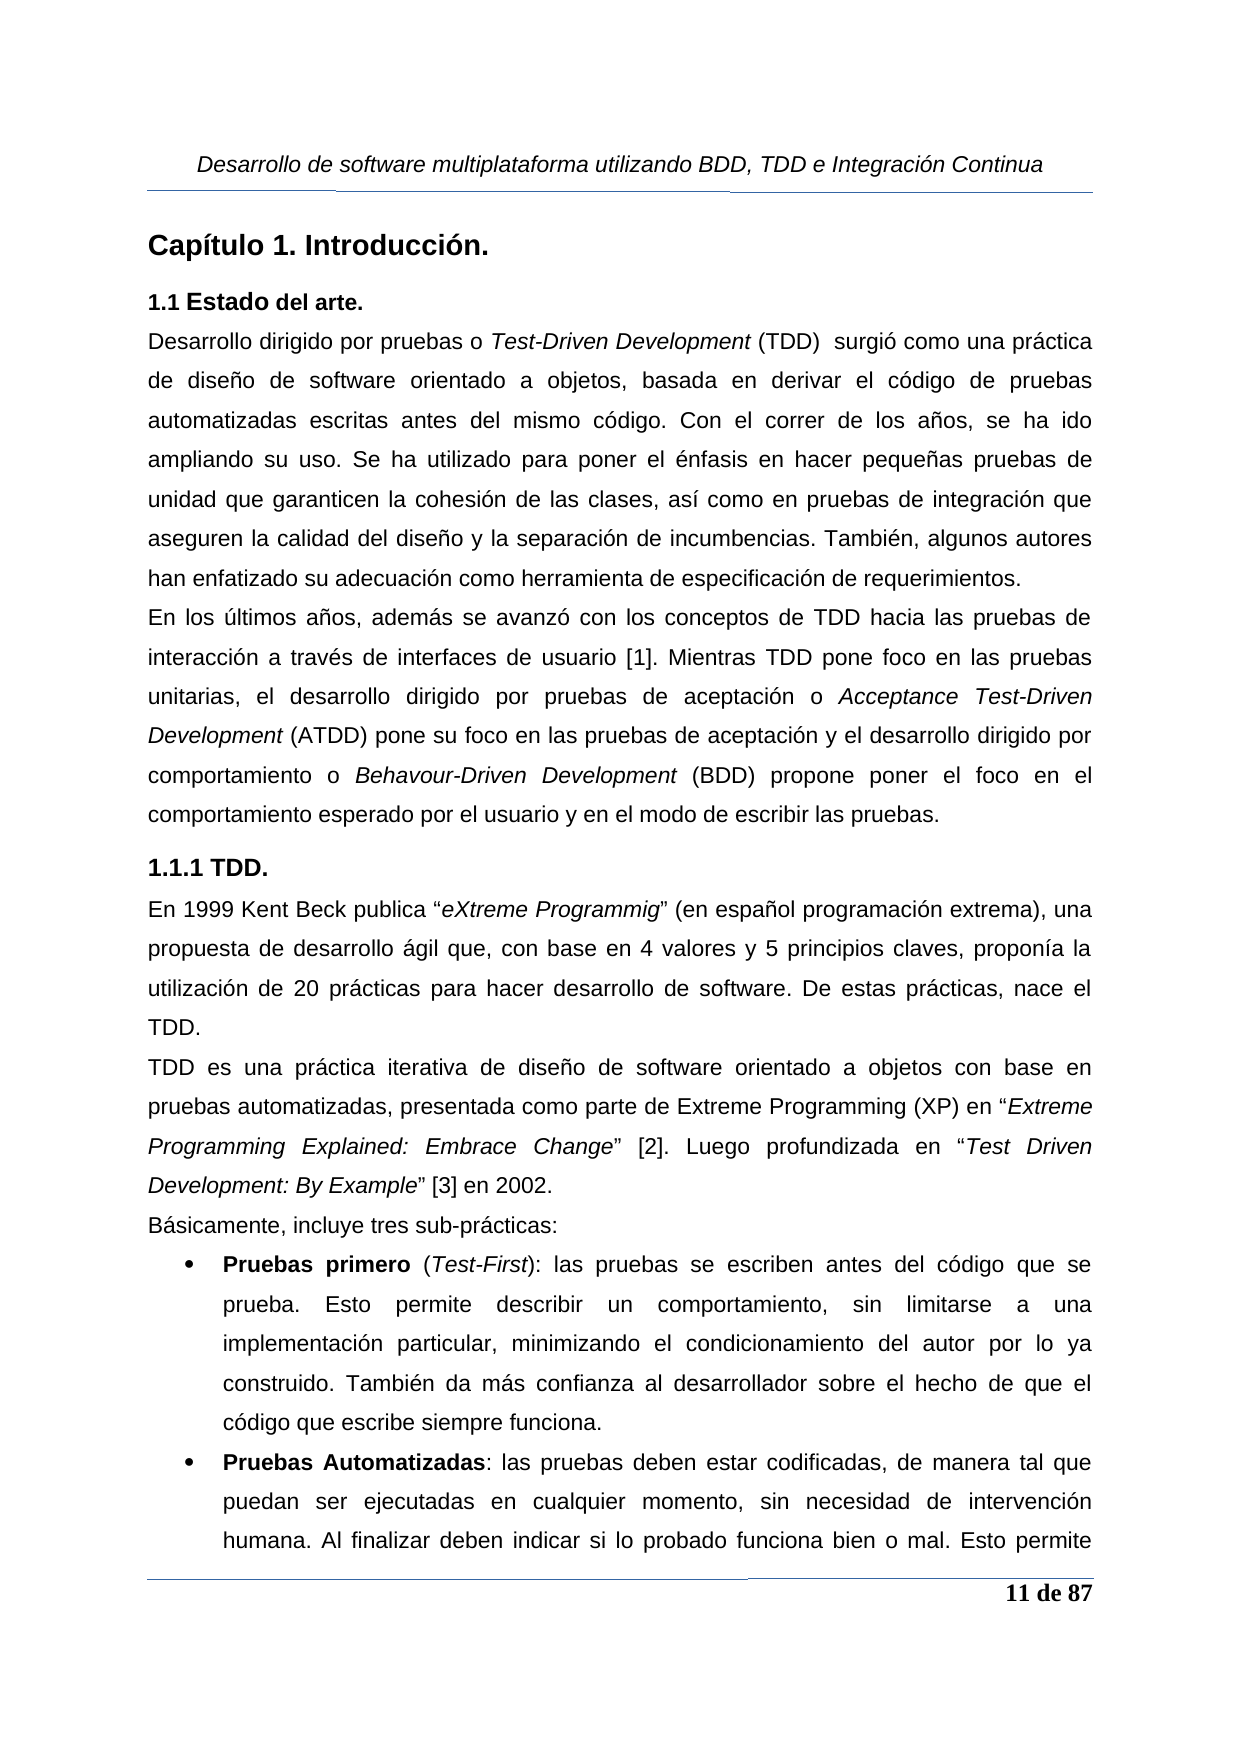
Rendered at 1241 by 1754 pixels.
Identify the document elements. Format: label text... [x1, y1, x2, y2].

text TDD es una práctica iterativa de diseño de software orientado a objetos con base en pruebas automatizadas, presentada como parte de Extreme Programming (XP) en “Extreme Programming Explained: Embrace Change” [2]. Luego profundizada en “Test Driven Development: By Example” [3] en 2002. [148, 1054, 1093, 1198]
text 1.1.1 TDD. [148, 853, 1093, 881]
subtitle 1.1 Estado del arte. [148, 286, 1093, 315]
text En 1999 Kent Beck publica “eXtreme Programmig” (en español programación extrema), una propuesta de desarrollo ágil que, con base en 4 valores y 5 principios claves, proponía la utilización de 20 prácticas para hacer desarrollo de software. De estas prácticas, nace el TDD. [148, 896, 1093, 1041]
list Pruebas Automatizadas: las pruebas deben estar codificadas, de manera tal que puedan ser ejecutadas en cualquier momento, sin necesidad de intervención humana. Al finalizar deben indicar si lo probado funciona bien o mal. Esto permite [185, 1448, 1093, 1554]
subtitle Capítulo 1. Introducción. [148, 228, 1093, 261]
text Básicamente, incluye tres sub-prácticas: [148, 1212, 1093, 1238]
text Desarrollo dirigido por pruebas o Test-Driven Development (TDD) surgió como una práctica de diseño de software orientado a objetos, basada en derivar el código de pruebas automatizadas escritas antes del mismo código. Con el correr de los años, se ha ido ampliando su uso. Se ha utilizado para poner el énfasis en hacer pequeñas pruebas de unidad que garanticen la cohesión de las clases, así como en pruebas de integración que aseguren la calidad del diseño y la separación de incumbencias. También, algunos autores han enfatizado su adecuación como herramienta de especificación de requerimientos. [148, 328, 1093, 591]
text En los últimos años, además se avanzó con los conceptos de TDD hacia las pruebas de interacción a través de interfaces de usuario [1]. Mientras TDD pone foco en las pruebas unitarias, el desarrollo dirigido por pruebas de aceptación o Acceptance Test-Driven Development (ATDD) pone su foco en las pruebas de aceptación y el desarrollo dirigido por comportamiento o Behavour-Driven Development (BDD) propone poner el foco en el comportamiento esperado por el usuario y en el modo de escribir las pruebas. [148, 604, 1093, 828]
list Pruebas primero (Test-First): las pruebas se escriben antes del código que se prueba. Esto permite describir un comportamiento, sin limitarse a una implementación particular, minimizando el condicionamiento del autor por lo ya construido. También da más confianza al desarrollador sobre el hecho de que el código que escribe siempre funciona. [185, 1251, 1093, 1435]
